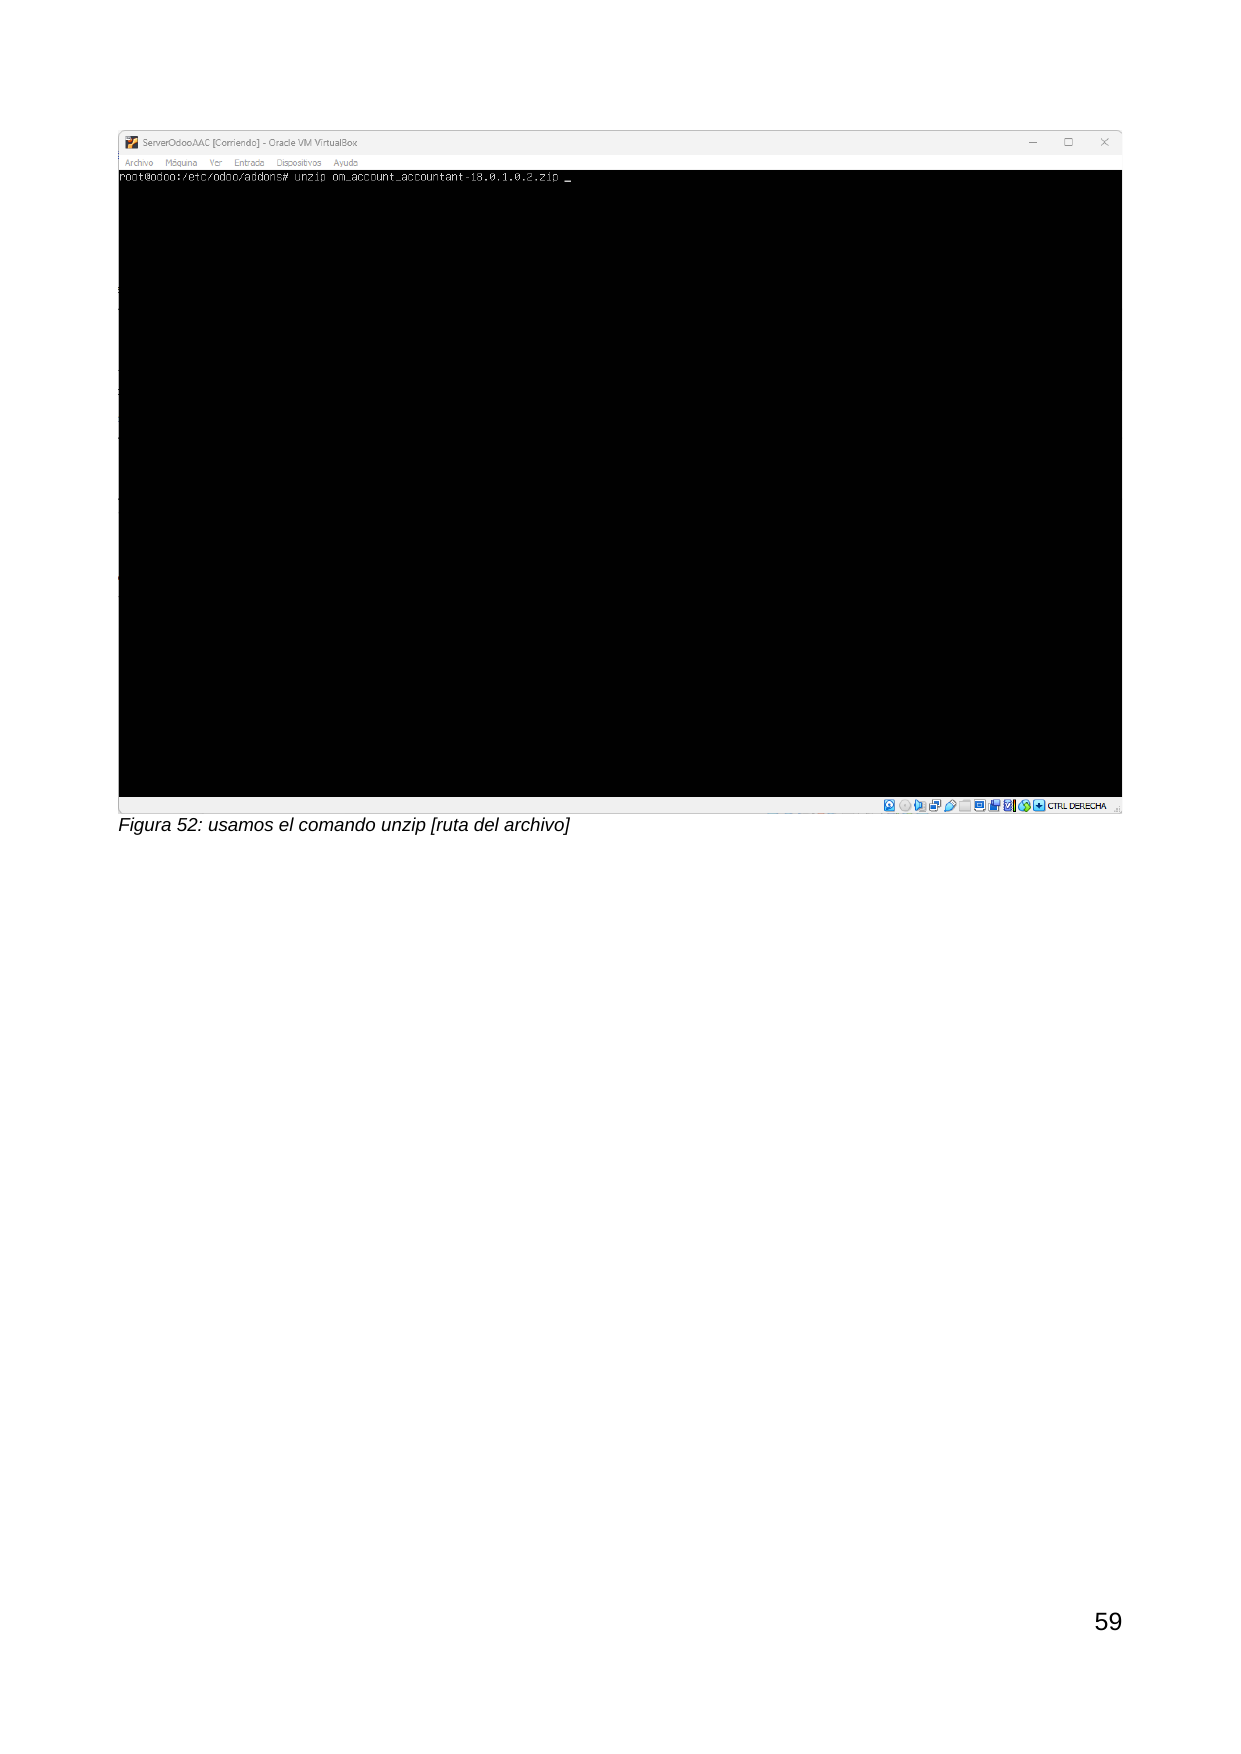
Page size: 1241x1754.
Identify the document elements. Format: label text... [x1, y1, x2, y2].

text Figura 52: usamos el comando unzip [ruta del archivo] [118, 814, 1122, 835]
picture [118, 130, 1123, 814]
